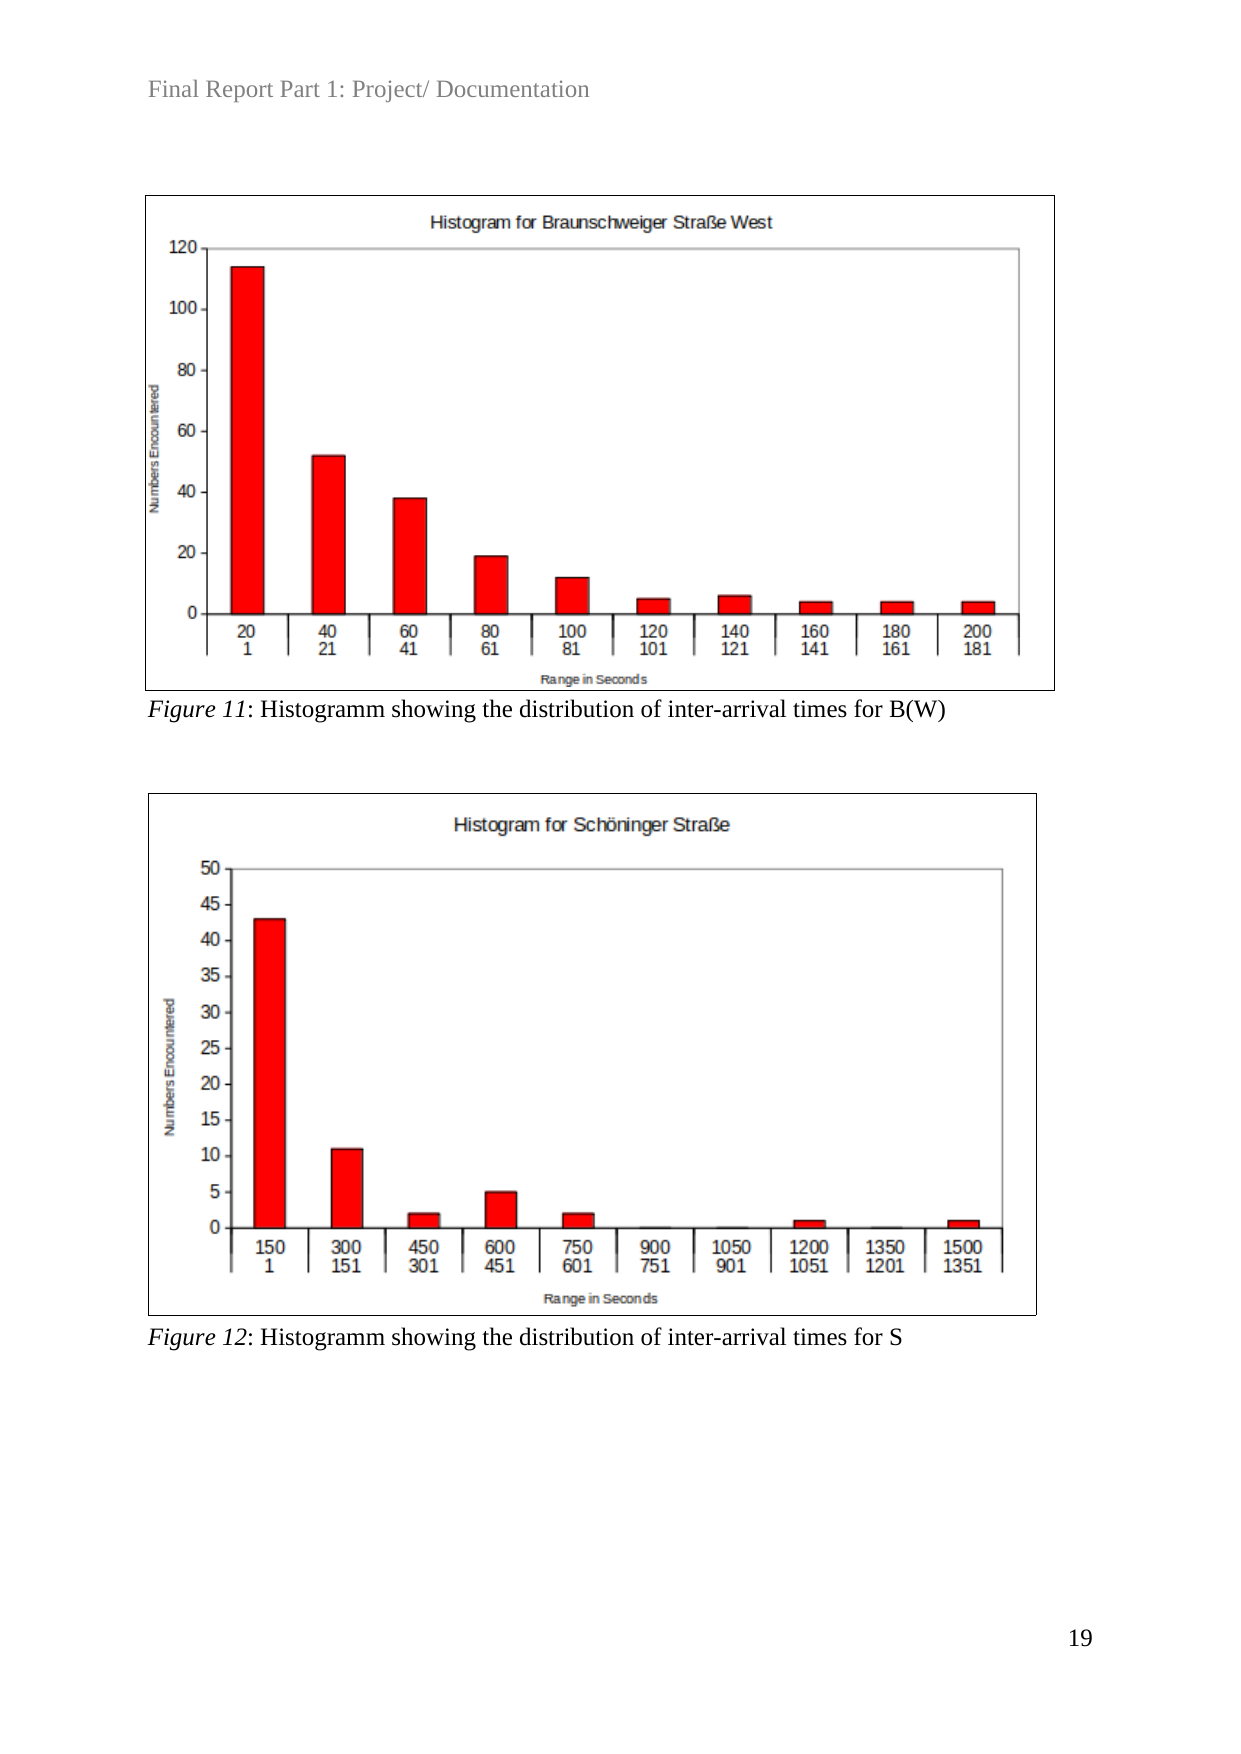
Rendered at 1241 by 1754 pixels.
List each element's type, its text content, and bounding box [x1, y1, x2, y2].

picture [147, 197, 1052, 687]
text Figure 12: Histogramm showing the distribution of inter-arrival times for S [148, 1322, 1093, 1350]
picture [151, 796, 1033, 1313]
text Figure 11: Histogramm showing the distribution of inter-arrival times for B(W) [148, 313, 1093, 723]
